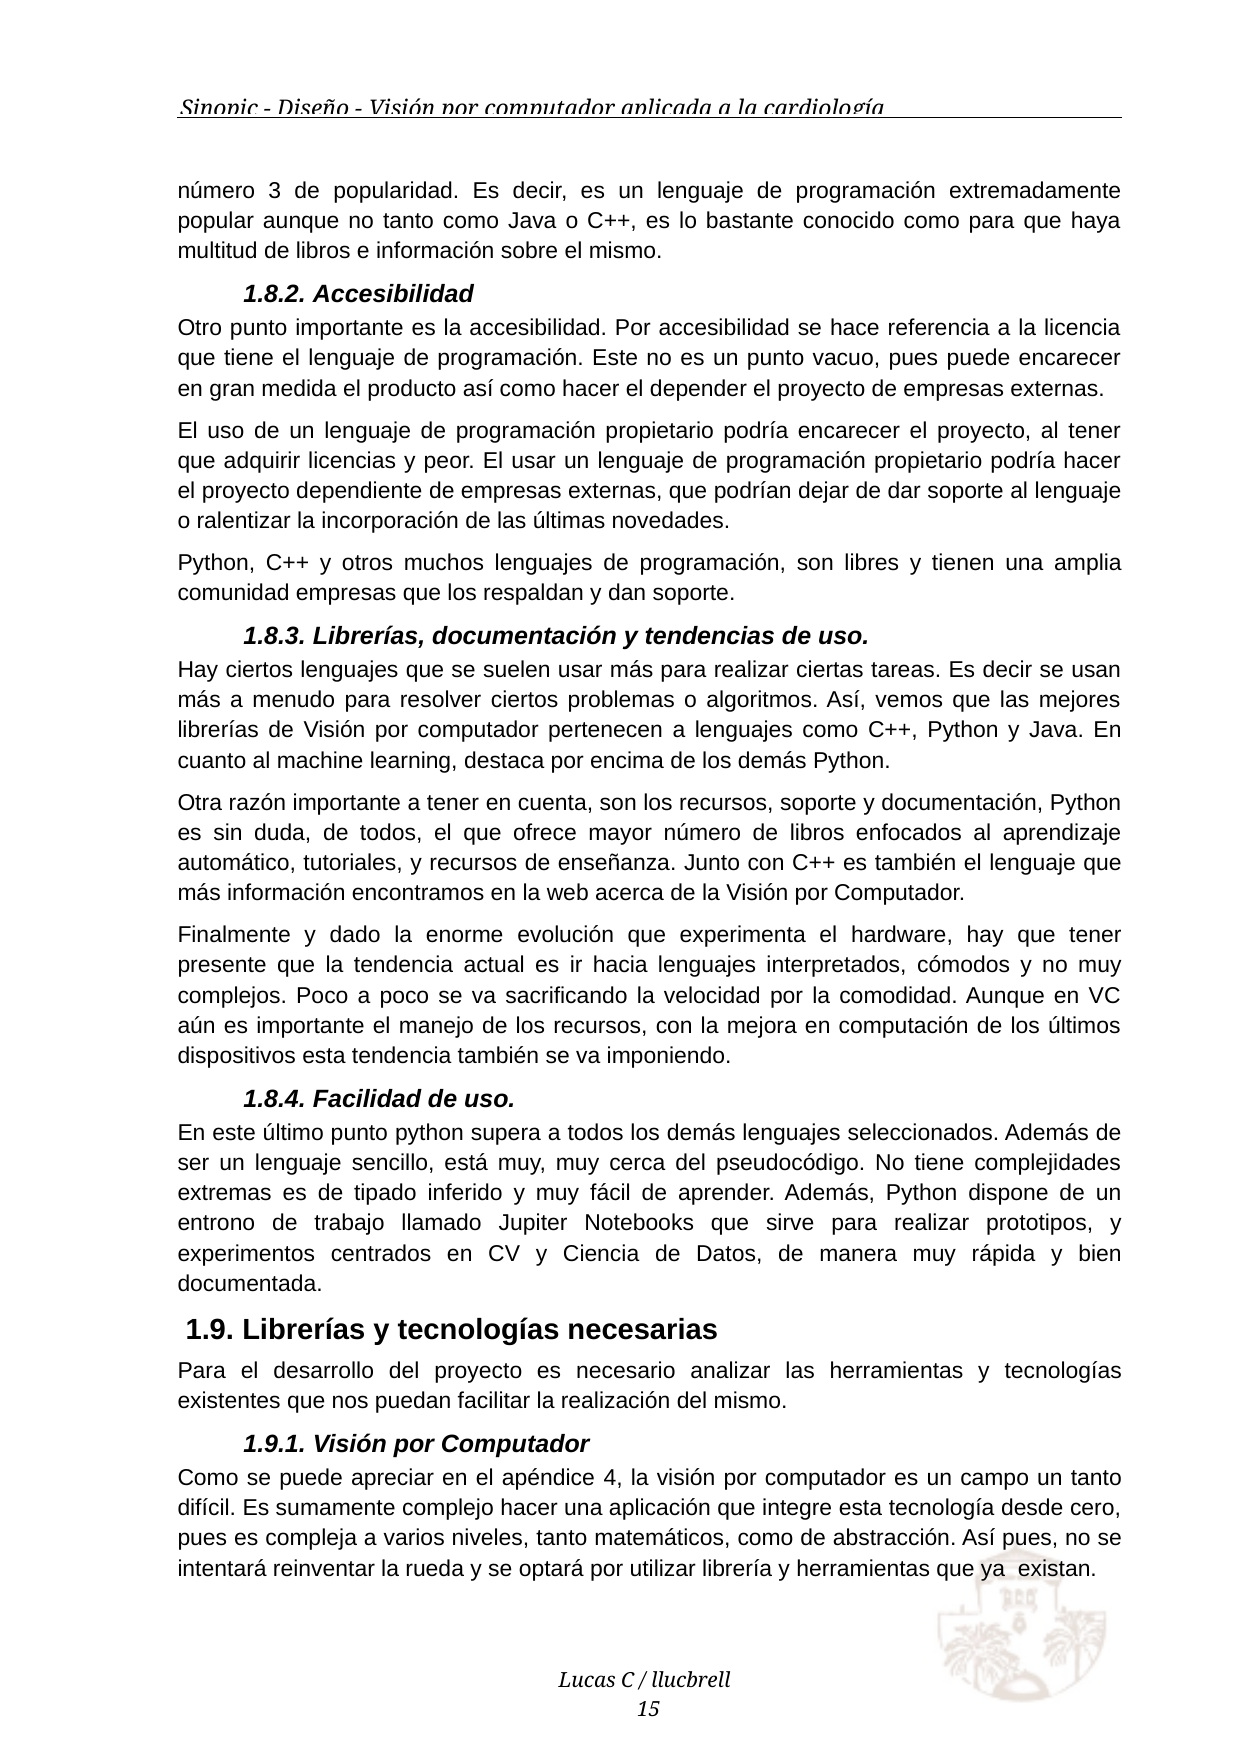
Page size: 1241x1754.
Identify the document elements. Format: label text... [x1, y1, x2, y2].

text Hay ciertos lenguajes que se suelen usar más para realizar ciertas tareas. Es decir se usan más a menudo para resolver ciertos problemas o algoritmos. Así, vemos que las mejores librerías de Visión por computador pertenecen a lenguajes como C++, Python y Java. En cuanto al machine learning, destaca por encima de los demás Python. [177, 656, 1122, 773]
text Otro punto importante es la accesibilidad. Por accesibilidad se hace referencia a la licencia que tiene el lenguaje de programación. Este no es un punto vacuo, pues puede encarecer en gran medida el producto así como hacer el depender el proyecto de empresas externas. [177, 314, 1122, 401]
list Librerías, documentación y tendencias de uso. [177, 621, 1122, 650]
list Facilidad de uso. [177, 1084, 1122, 1113]
text Otra razón importante a tener en cuenta, son los recursos, soporte y documentación, Python es sin duda, de todos, el que ofrece mayor número de libros enfocados al aprendizaje automático, tutoriales, y recursos de enseñanza. Junto con C++ es también el lenguaje que más información encontramos en la web acerca de la Visión por Computador. [177, 789, 1122, 906]
text Python, C++ y otros muchos lenguajes de programación, son libres y tienen una amplia comunidad empresas que los respaldan y dan soporte. [177, 549, 1122, 606]
list Visión por Computador [177, 1429, 1122, 1458]
text El uso de un lenguaje de programación propietario podría encarecer el proyecto, al tener que adquirir licencias y peor. El usar un lenguaje de programación propietario podría hacer el proyecto dependiente de empresas externas, que podrían dejar de dar soporte al lenguaje o ralentizar la incorporación de las últimas novedades. [177, 417, 1122, 533]
list Librerías y tecnologías necesarias [177, 1312, 1122, 1345]
text Finalmente y dado la enorme evolución que experimenta el hardware, hay que tener presente que la tendencia actual es ir hacia lenguajes interpretados, cómodos y no muy complejos. Poco a poco se va sacrificando la velocidad por la comodidad. Aunque en VC aún es importante el manejo de los recursos, con la mejora en computación de los últimos dispositivos esta tendencia también se va imponiendo. [177, 921, 1122, 1068]
text número 3 de popularidad. Es decir, es un lenguaje de programación extremadamente popular aunque no tanto como Java o C++, es lo bastante conocido como para que haya multitud de libros e información sobre el mismo. [177, 177, 1122, 264]
list Accesibilidad [177, 279, 1122, 308]
text Como se puede apreciar en el apéndice 4, la visión por computador es un campo un tanto difícil. Es sumamente complejo hacer una aplicación que integre esta tecnología desde cero, pues es compleja a varios niveles, tanto matemáticos, como de abstracción. Así pues, no se intentará reinventar la rueda y se optará por utilizar librería y herramientas que ya existan. [177, 1464, 1122, 1581]
text En este último punto python supera a todos los demás lenguajes seleccionados. Además de ser un lenguaje sencillo, está muy, muy cerca del pseudocódigo. No tiene complejidades extremas es de tipado inferido y muy fácil de aprender. Además, Python dispone de un entrono de trabajo llamado Jupiter Notebooks que sirve para realizar prototipos, y experimentos centrados en CV y Ciencia de Datos, de manera muy rápida y bien documentada. [177, 1119, 1122, 1296]
text Para el desarrollo del proyecto es necesario analizar las herramientas y tecnologías existentes que nos puedan facilitar la realización del mismo. [177, 1357, 1122, 1414]
